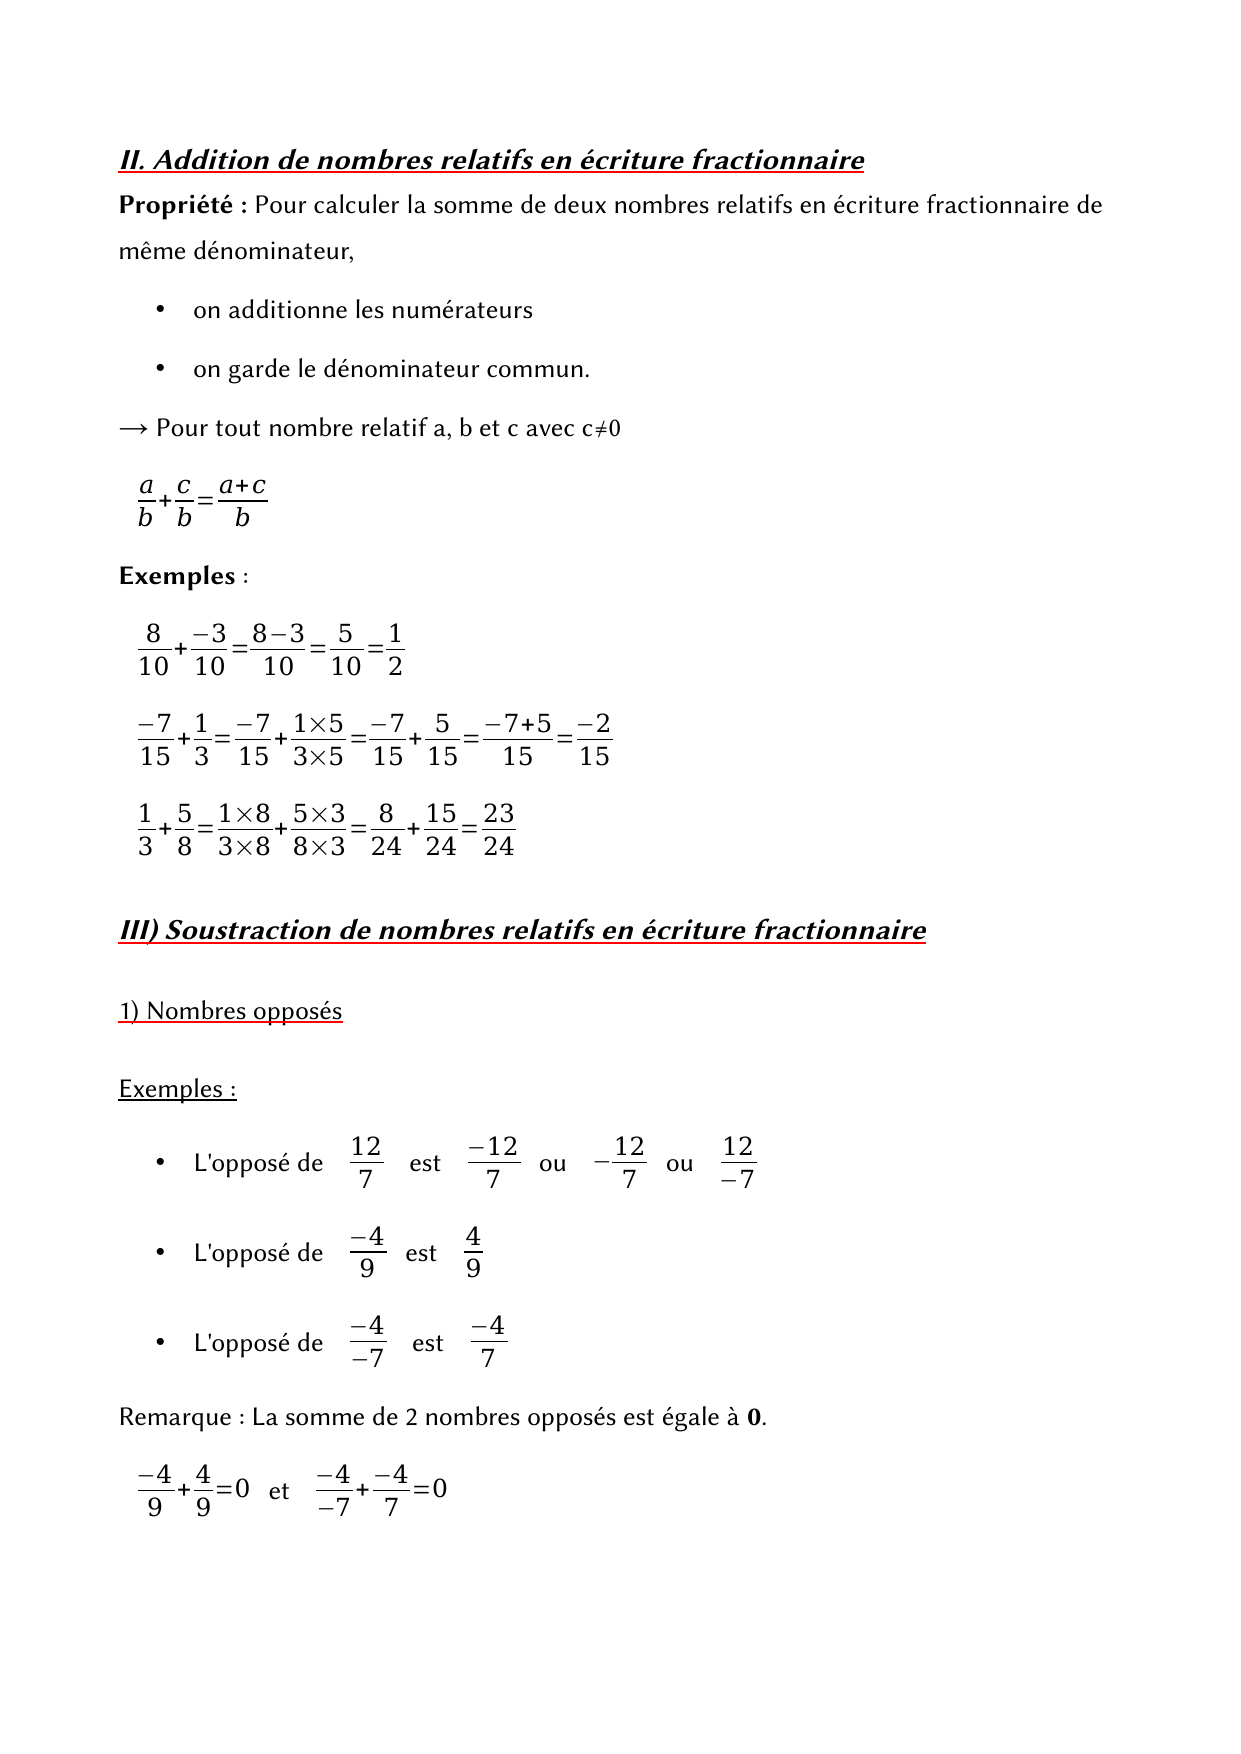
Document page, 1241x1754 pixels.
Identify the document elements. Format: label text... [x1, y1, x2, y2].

list on garde le dénominateur commun. [156, 353, 1122, 384]
text Propriété : Pour calculer la somme de deux nombres relatifs en écriture fractionnaire de même dénominateur, [118, 189, 1122, 266]
list L'opposé de est [156, 1222, 1122, 1283]
text → Pour tout nombre relatif a, b et c avec c≠0 [118, 412, 1122, 443]
text Exemples : [118, 560, 1122, 591]
subtitle III) Soustraction de nombres relatifs en écriture fractionnaire [118, 914, 1122, 947]
text et [118, 1460, 1122, 1522]
list L'opposé de est [156, 1311, 1122, 1373]
subtitle II. Addition de nombres relatifs en écriture fractionnaire [118, 143, 1122, 176]
text Remarque : La somme de 2 nombres opposés est égale à 0. [118, 1401, 1122, 1432]
list L'opposé de est ou ou [156, 1132, 1122, 1194]
text Exemples : [118, 1073, 1122, 1104]
list on additionne les numérateurs [156, 294, 1122, 325]
subtitle 1) Nombres opposés [118, 995, 1122, 1026]
